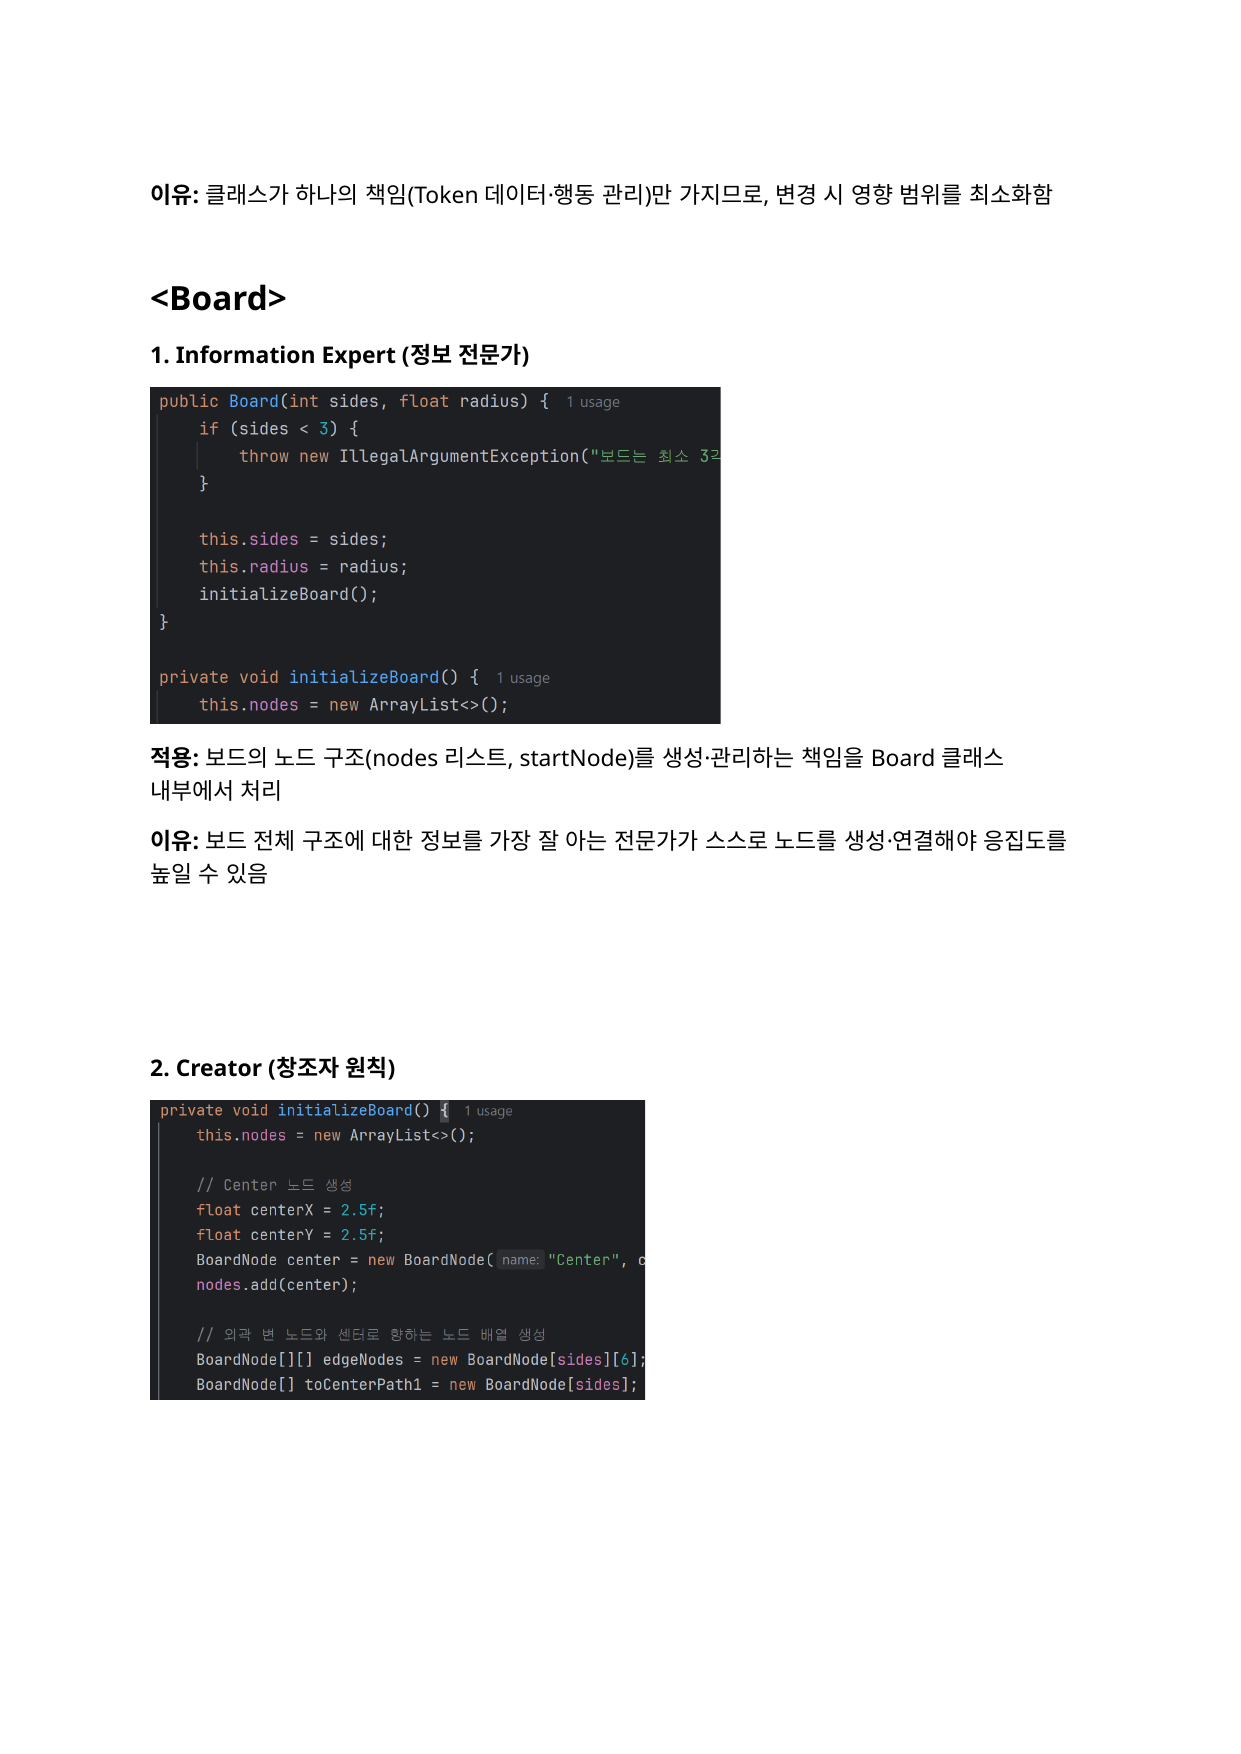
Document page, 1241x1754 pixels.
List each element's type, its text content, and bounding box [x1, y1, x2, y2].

text 이유: 보드 전체 구조에 대한 정보를 가장 잘 아는 전문가가 스스로 노드를 생성·연결해야 응집도를 높일 수 있음 [150, 823, 1090, 889]
text 이유: 클래스가 하나의 책임(Token 데이터·행동 관리)만 가지므로, 변경 시 영향 범위를 최소화함 [150, 177, 1090, 211]
text 2. Creator (창조자 원칙) [150, 1050, 1090, 1083]
text 1. Information Expert (정보 전문가) [150, 337, 1090, 371]
text <Board> [150, 275, 1090, 321]
text 적용: 보드의 노드 구조(nodes 리스트, startNode)를 생성·관리하는 책임을 Board 클래스 내부에서 처리 [150, 740, 1090, 806]
